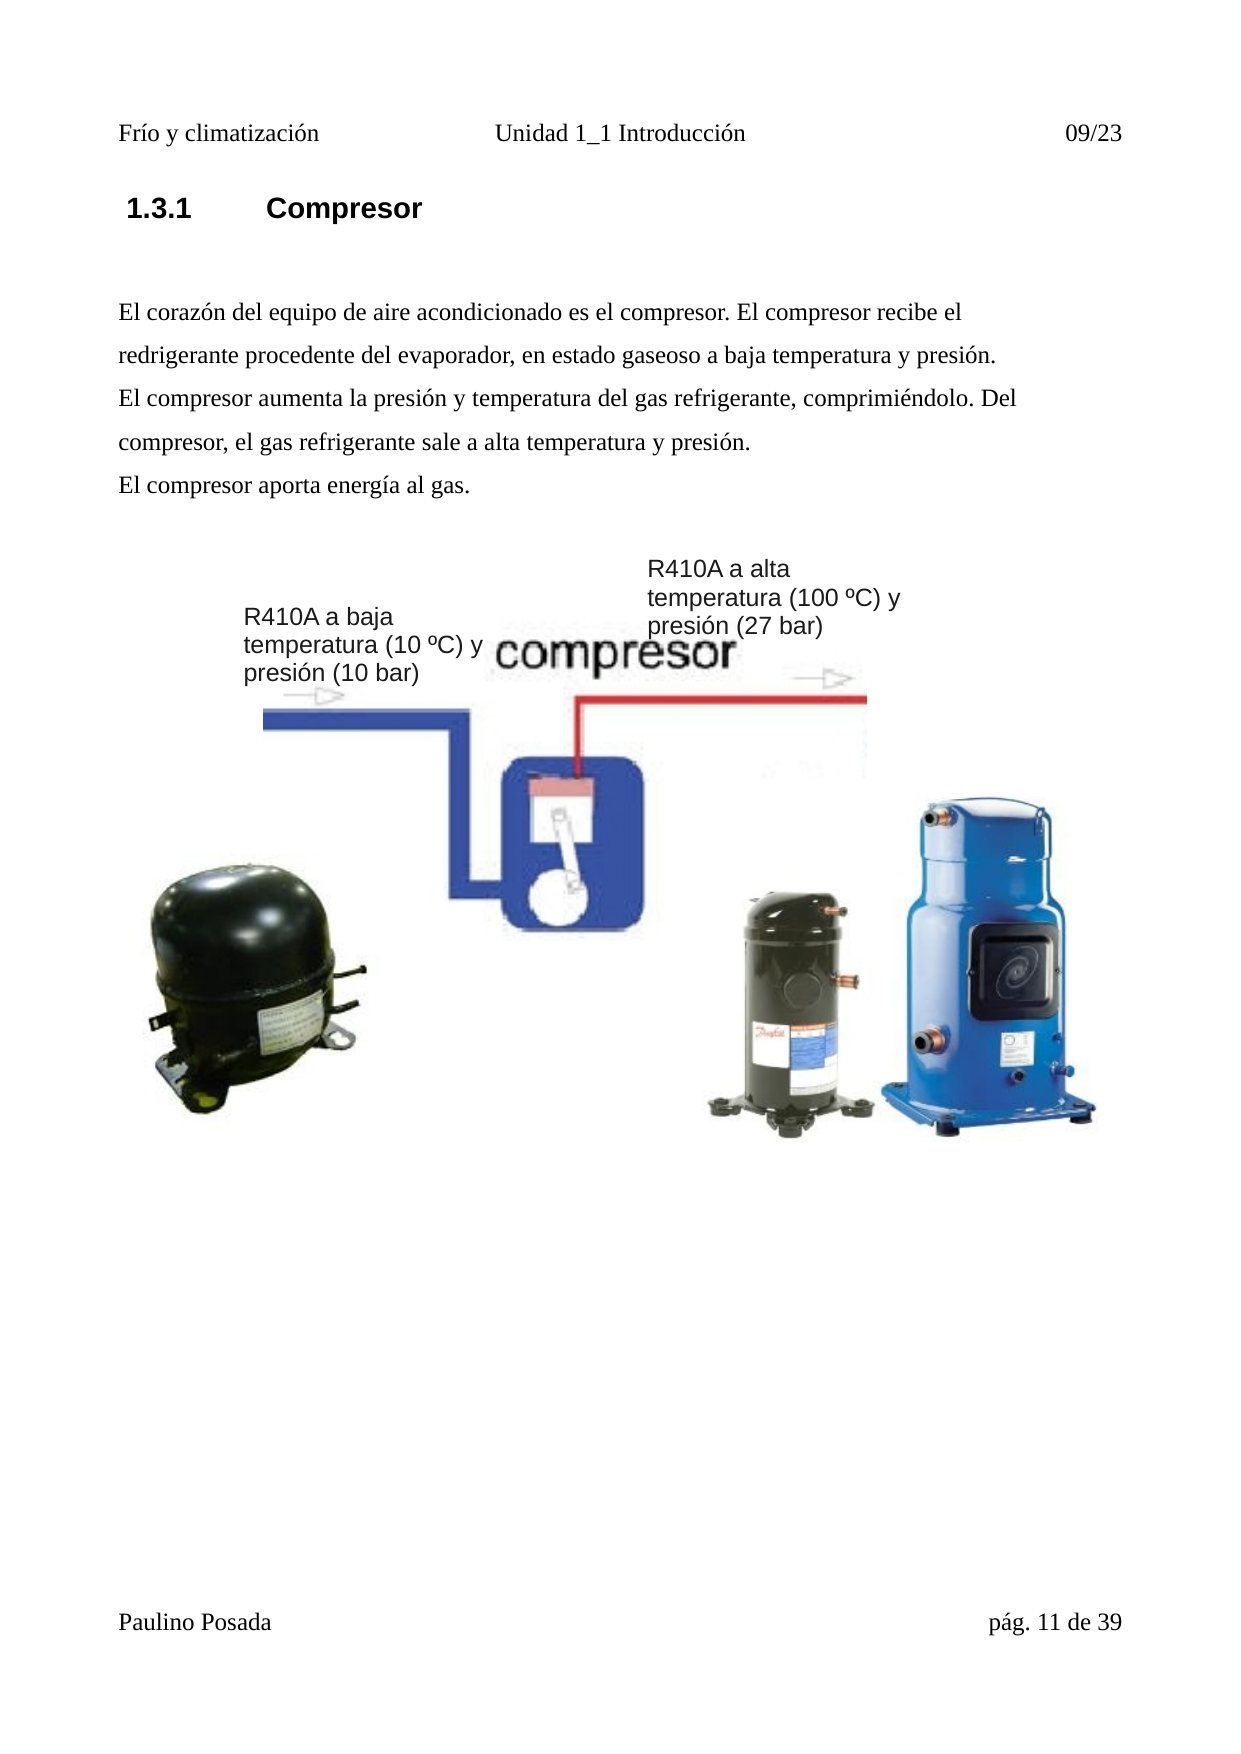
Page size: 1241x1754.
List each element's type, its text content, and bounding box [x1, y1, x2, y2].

picture [858, 590, 867, 604]
subtitle Compresor [118, 191, 1122, 225]
picture [696, 567, 704, 575]
text El corazón del equipo de aire acondicionado es el compresor. El compresor recibe el [118, 297, 1122, 326]
picture [732, 570, 739, 576]
text compresor, el gas refrigerante sale a alta temperatura y presión. [118, 427, 1122, 455]
picture [118, 567, 1111, 1142]
picture [264, 611, 270, 619]
picture [779, 570, 786, 576]
text El compresor aumenta la presión y temperatura del gas refrigerante, comprimiéndolo. Del [118, 383, 1122, 412]
text El compresor aporta energía al gas. [118, 470, 1122, 498]
text redrigerante procedente del evaporador, en estado gaseoso a baja temperatura y presión. [118, 340, 1122, 369]
picture [753, 570, 760, 576]
